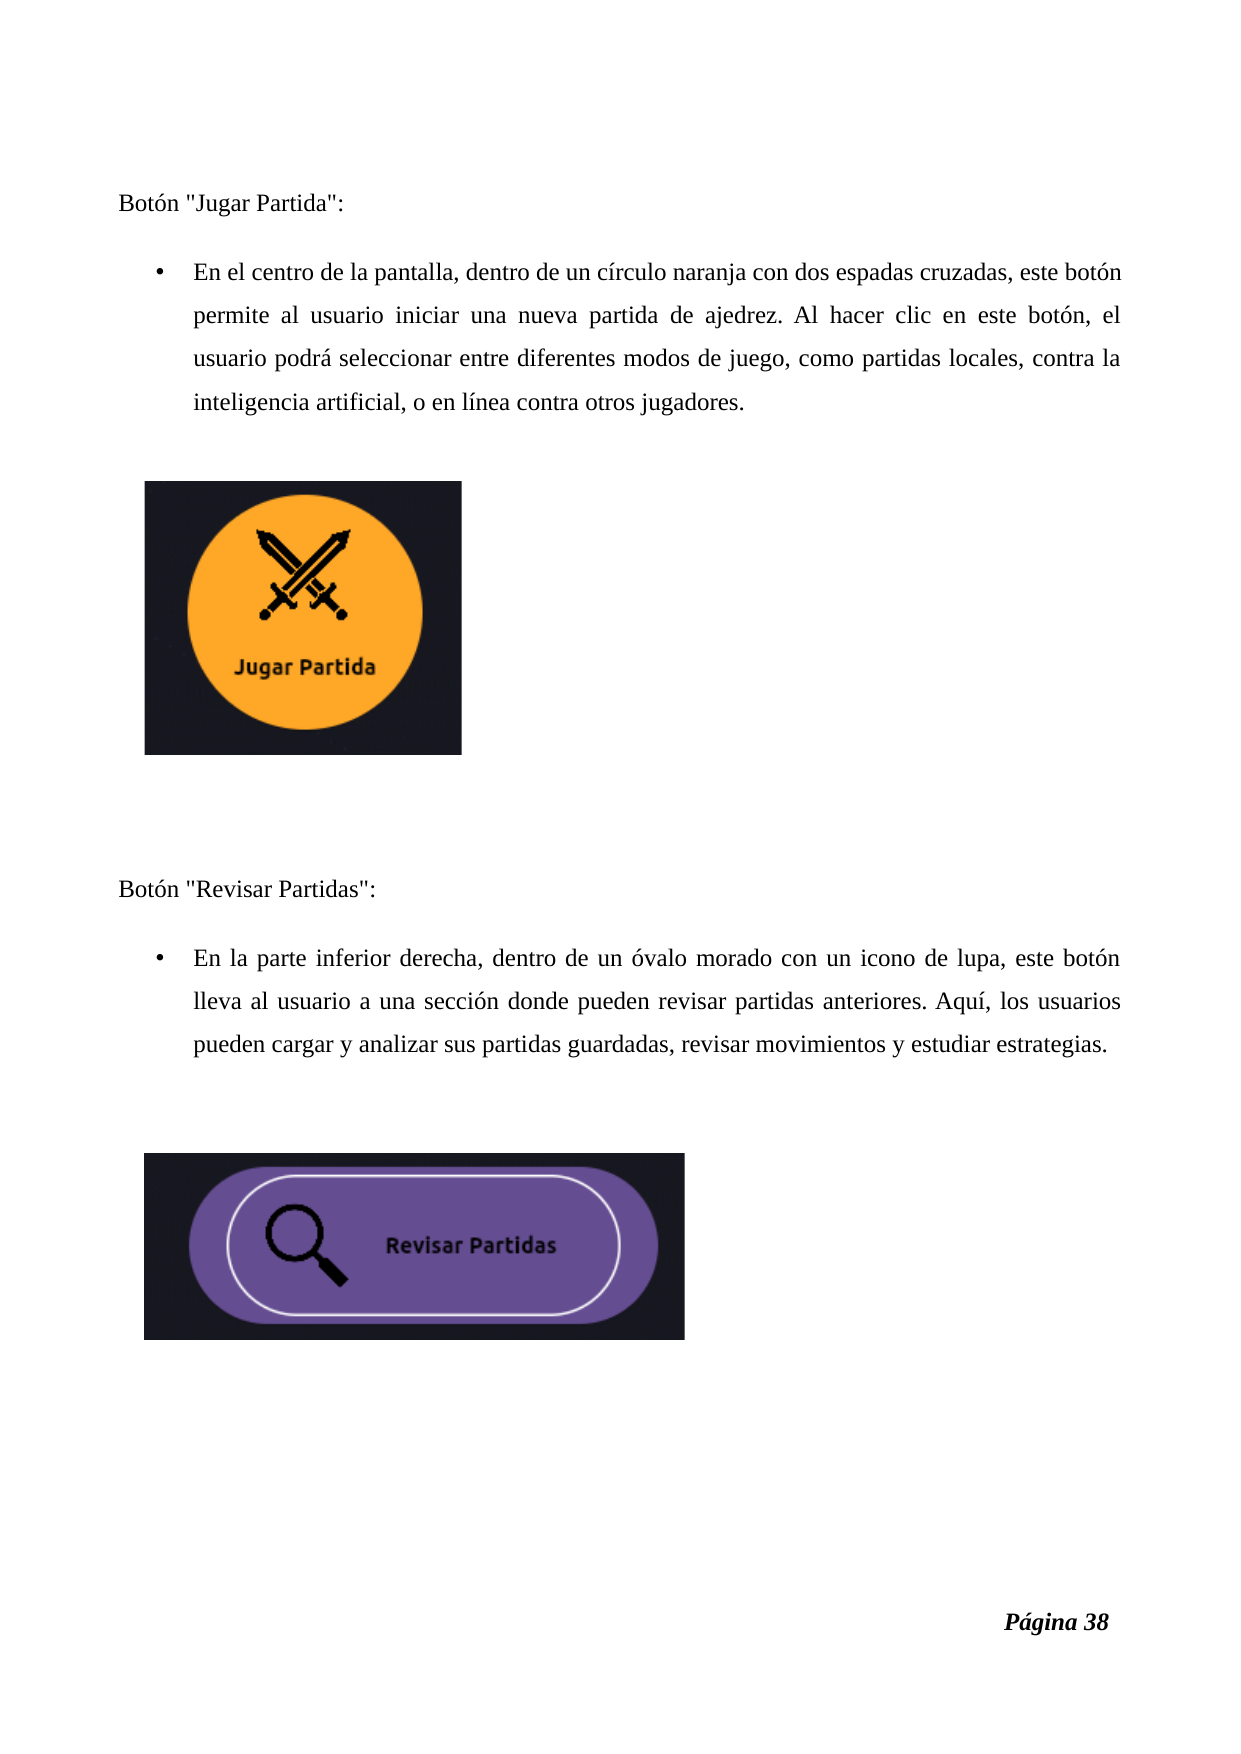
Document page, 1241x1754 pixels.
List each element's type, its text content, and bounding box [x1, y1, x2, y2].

list En el centro de la pantalla, dentro de un círculo naranja con dos espadas cruzadas, este botón permite al usuario iniciar una nueva partida de ajedrez. Al hacer clic en este botón, el usuario podrá seleccionar entre diferentes modos de juego, como partidas locales, contra la inteligencia artificial, o en línea contra otros jugadores. [156, 257, 1122, 415]
text Botón "Revisar Partidas": [118, 874, 1122, 902]
text Botón "Jugar Partida": [118, 188, 1122, 216]
picture [144, 481, 462, 755]
list En la parte inferior derecha, dentro de un óvalo morado con un icono de lupa, este botón lleva al usuario a una sección donde pueden revisar partidas anteriores. Aquí, los usuarios pueden cargar y analizar sus partidas guardadas, revisar movimientos y estudiar estrategias. [156, 943, 1122, 1058]
picture [144, 1153, 685, 1340]
